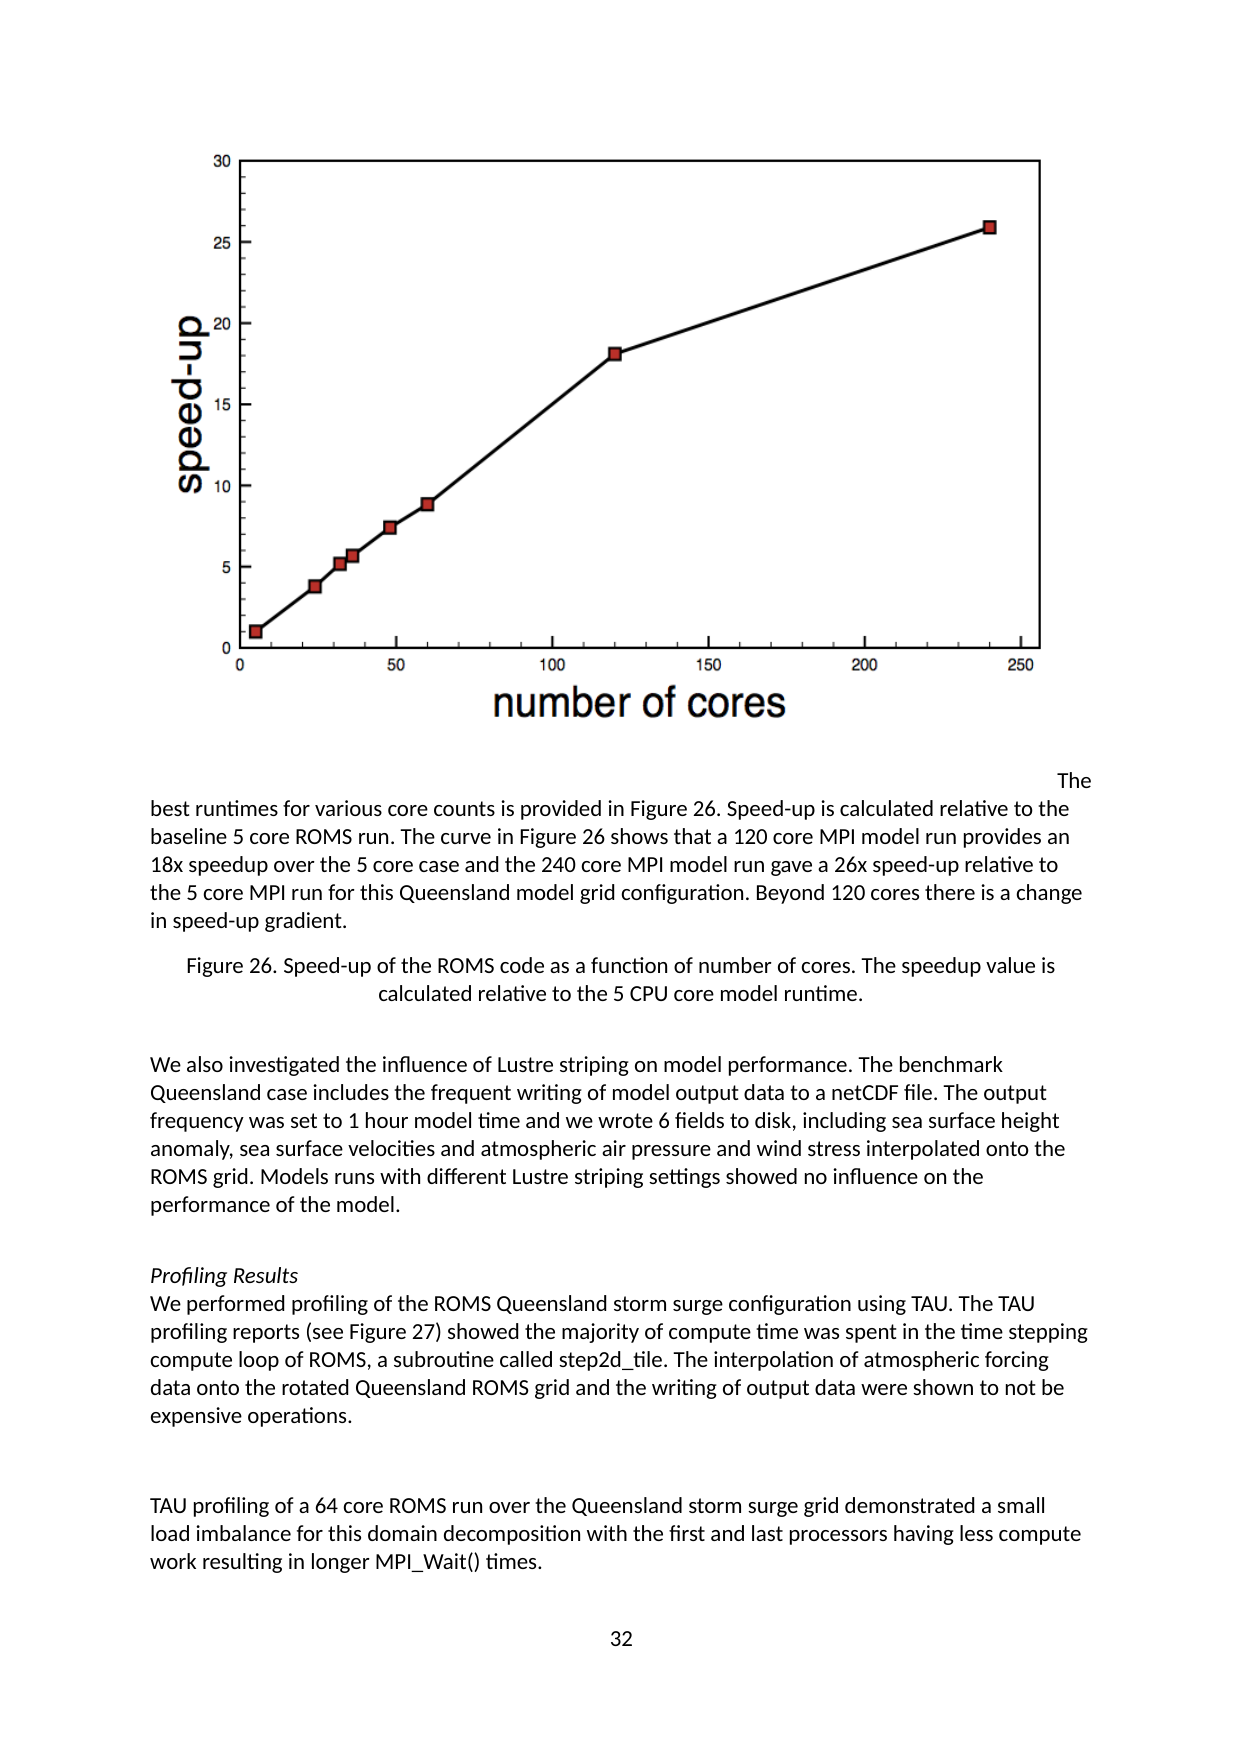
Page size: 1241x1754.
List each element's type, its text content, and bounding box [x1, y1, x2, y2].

picture [150, 149, 1050, 743]
text We also investigated the influence of Lustre striping on model performance. The benchmark Queensland case includes the frequent writing of model output data to a netCDF file. The output frequency was set to 1 hour model time and we wrote 6 fields to disk, including sea surface height anomaly, sea surface velocities and atmospheric air pressure and wind stress interpolated onto the ROMS grid. Models runs with different Lustre striping settings showed no influence on the performance of the model. [150, 1050, 1092, 1218]
text The best runtimes for various core counts is provided in Figure 26. Speed-up is calculated relative to the baseline 5 core ROMS run. The curve in Figure 26 shows that a 120 core MPI model run provides an 18x speedup over the 5 core case and the 240 core MPI model run gave a 26x speed-up relative to the 5 core MPI run for this Queensland model grid configuration. Beyond 120 cores there is a change in speed-up gradient. [150, 150, 1092, 934]
text We performed profiling of the ROMS Queensland storm surge configuration using TAU. The TAU profiling reports (see Figure 27) showed the majority of compute time was spent in the time stepping compute loop of ROMS, a subroutine called step2d_tile. The interpolation of atmospheric forcing data onto the rotated Queensland ROMS grid and the writing of output data were shown to not be expensive operations. [150, 1289, 1092, 1429]
text TAU profiling of a 64 core ROMS run over the Queensland storm surge grid demonstrated a small load imbalance for this domain decomposition with the first and last processors having less compute work resulting in longer MPI_Wait() times. [150, 1491, 1092, 1575]
text Figure 26. Speed-up of the ROMS code as a function of number of cores. The speedup value is calculated relative to the 5 CPU core model runtime. [150, 951, 1092, 1007]
text Profiling Results [150, 1261, 1092, 1289]
